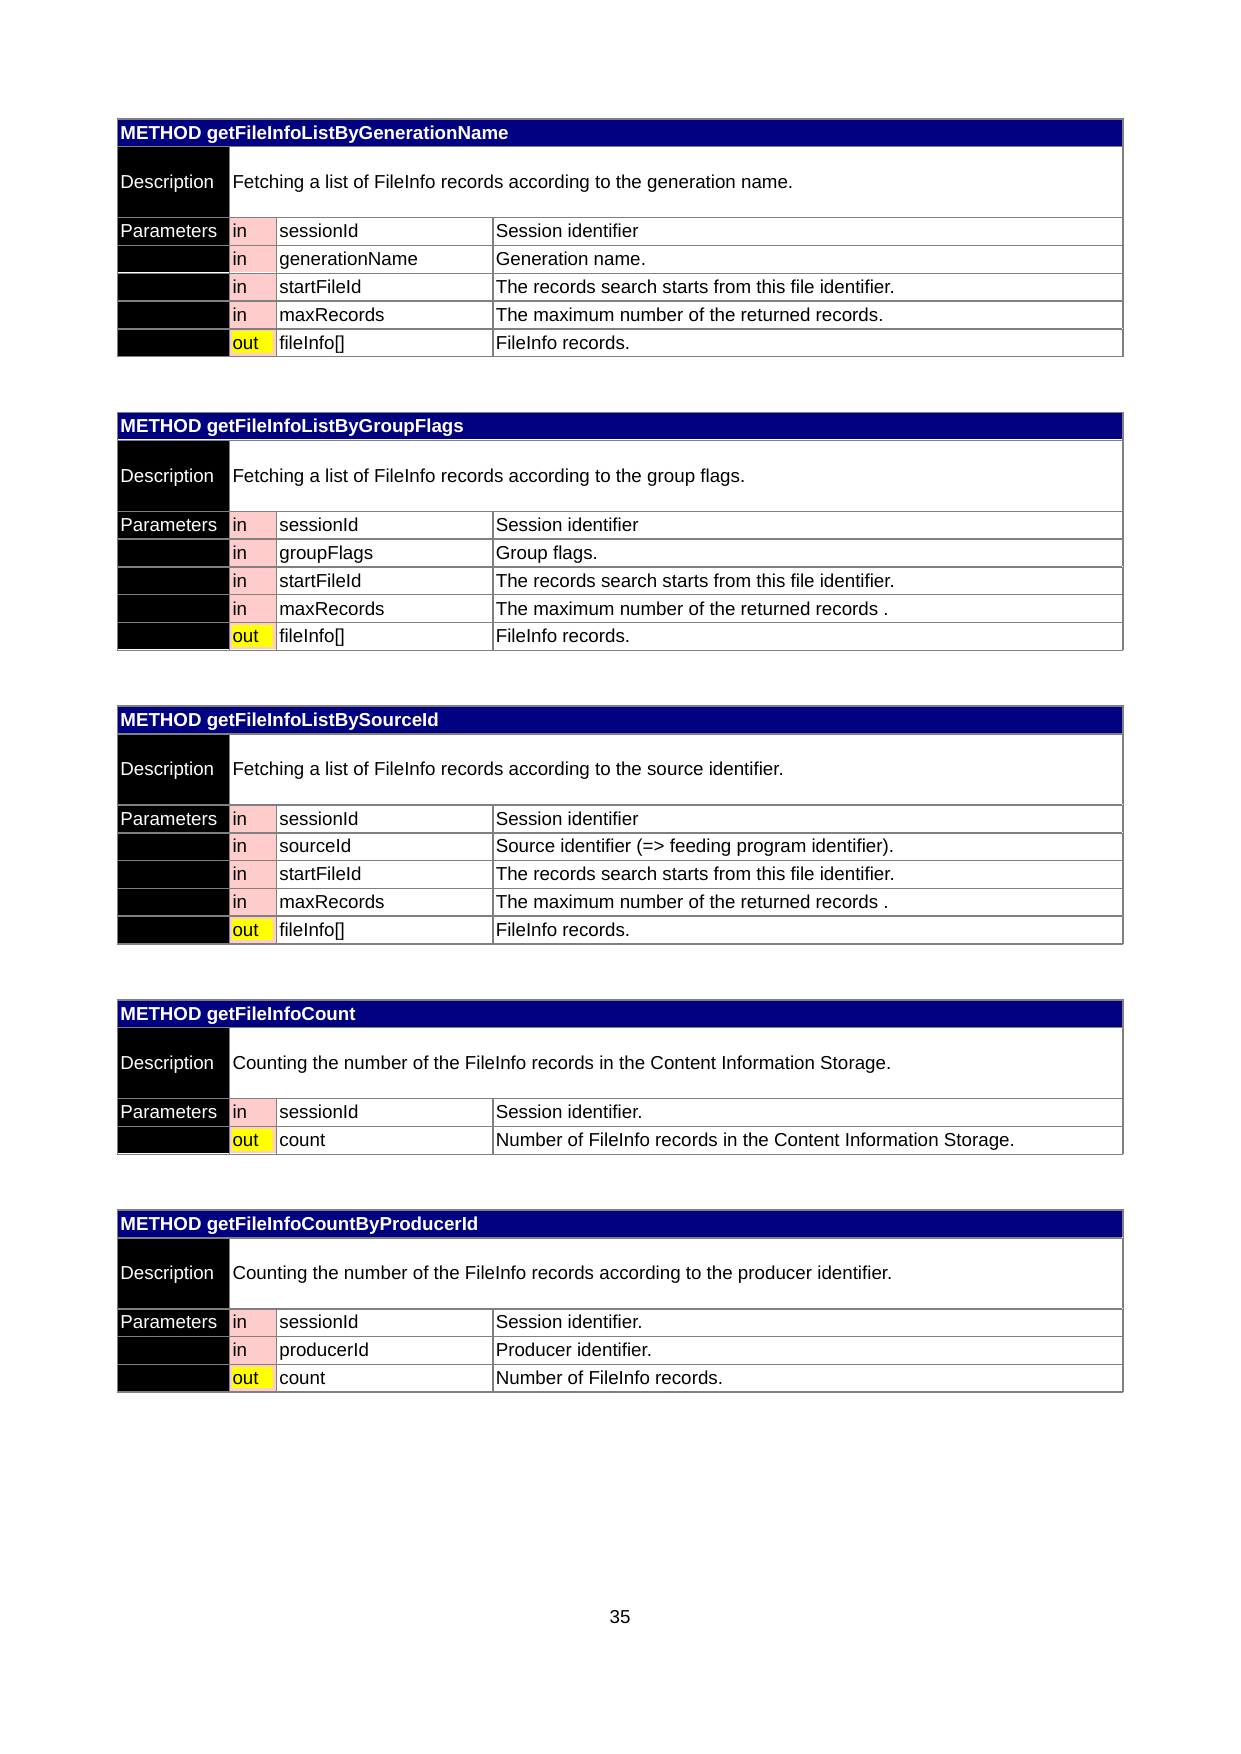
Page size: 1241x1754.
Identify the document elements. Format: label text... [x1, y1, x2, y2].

table_cell Number of FileInfo records in the Content Information Storage. [494, 1127, 1122, 1153]
table_cell [118, 302, 229, 328]
table_cell Description [118, 147, 229, 217]
table_cell [118, 568, 229, 594]
table_cell The records search starts from this file identifier. [494, 568, 1122, 594]
table_cell Fetching a list of FileInfo records according to the group flags. [230, 441, 1122, 511]
table_cell Fetching a list of FileInfo records according to the generation name. [230, 147, 1122, 217]
table_cell sessionId [277, 1310, 492, 1336]
table_cell The maximum number of the returned records. [494, 302, 1122, 328]
table_cell Session identifier [494, 512, 1122, 538]
table_cell startFileId [277, 568, 492, 594]
table_cell in [230, 889, 276, 915]
table_cell Parameters [118, 1099, 229, 1126]
table_cell in [230, 218, 276, 245]
table_cell Parameters [118, 806, 229, 832]
table_cell out [230, 917, 276, 943]
table_cell Parameters [118, 512, 229, 538]
table_cell The records search starts from this file identifier. [494, 274, 1122, 300]
table_cell [118, 595, 229, 622]
table_cell Description [118, 1028, 229, 1098]
table_cell [118, 330, 229, 356]
table_cell count [277, 1127, 492, 1153]
table_cell [118, 274, 229, 300]
table_header METHOD getFileInfoListBySourceId [118, 707, 1122, 733]
table_cell [118, 246, 229, 272]
table_cell out [230, 330, 276, 356]
table_cell [118, 540, 229, 566]
table_cell [118, 1337, 229, 1364]
table_cell in [230, 568, 276, 594]
table_cell Session identifier [494, 806, 1122, 832]
table_header METHOD getFileInfoCount [118, 1001, 1122, 1027]
table_cell The maximum number of the returned records . [494, 889, 1122, 915]
table_cell [118, 861, 229, 888]
table_cell in [230, 1099, 276, 1126]
table_cell maxRecords [277, 889, 492, 915]
table_cell sessionId [277, 1099, 492, 1126]
table_cell Session identifier [494, 218, 1122, 245]
table_cell out [230, 1127, 276, 1153]
table_cell producerId [277, 1337, 492, 1364]
table_cell Description [118, 1239, 229, 1308]
table_cell [118, 834, 229, 860]
table_cell FileInfo records. [494, 917, 1122, 943]
table_cell Source identifier (=> feeding program identifier). [494, 834, 1122, 860]
table_cell The maximum number of the returned records . [494, 595, 1122, 622]
table_cell sourceId [277, 834, 492, 860]
table_cell in [230, 595, 276, 622]
table_header METHOD getFileInfoCountByProducerId [118, 1211, 1122, 1237]
table_cell groupFlags [277, 540, 492, 566]
table_cell in [230, 806, 276, 832]
table_cell sessionId [277, 512, 492, 538]
table_cell Session identifier. [494, 1099, 1122, 1126]
table_cell startFileId [277, 274, 492, 300]
table_cell The records search starts from this file identifier. [494, 861, 1122, 888]
table_cell FileInfo records. [494, 330, 1122, 356]
table_cell in [230, 1337, 276, 1364]
table_cell [118, 889, 229, 915]
table_cell Number of FileInfo records. [494, 1365, 1122, 1391]
table_cell count [277, 1365, 492, 1391]
table_cell Generation name. [494, 246, 1122, 272]
table_cell Session identifier. [494, 1310, 1122, 1336]
table_cell Group flags. [494, 540, 1122, 566]
table_header METHOD getFileInfoListByGroupFlags [118, 413, 1122, 439]
table_cell [118, 1365, 229, 1391]
table_cell fileInfo[] [277, 330, 492, 356]
table_cell in [230, 512, 276, 538]
table_cell Description [118, 441, 229, 511]
table_cell Counting the number of the FileInfo records in the Content Information Storage. [230, 1028, 1122, 1098]
table_cell in [230, 274, 276, 300]
table_cell maxRecords [277, 595, 492, 622]
table_cell Parameters [118, 1310, 229, 1336]
table_cell in [230, 1310, 276, 1336]
table_cell FileInfo records. [494, 623, 1122, 649]
table_cell fileInfo[] [277, 623, 492, 649]
table_cell in [230, 246, 276, 272]
table_cell Fetching a list of FileInfo records according to the source identifier. [230, 735, 1122, 804]
table_cell Parameters [118, 218, 229, 245]
table_cell in [230, 861, 276, 888]
table_cell Description [118, 735, 229, 804]
table_cell [118, 1127, 229, 1153]
table_cell maxRecords [277, 302, 492, 328]
table_cell Producer identifier. [494, 1337, 1122, 1364]
table_cell in [230, 302, 276, 328]
table_cell startFileId [277, 861, 492, 888]
table_header METHOD getFileInfoListByGenerationName [118, 120, 1122, 146]
table_cell out [230, 1365, 276, 1391]
table_cell [118, 623, 229, 649]
table_cell sessionId [277, 218, 492, 245]
table_cell [118, 917, 229, 943]
table_cell sessionId [277, 806, 492, 832]
table_cell Counting the number of the FileInfo records according to the producer identifier. [230, 1239, 1122, 1308]
table_cell out [230, 623, 276, 649]
table_cell in [230, 540, 276, 566]
table_cell fileInfo[] [277, 917, 492, 943]
table_cell generationName [277, 246, 492, 272]
table_cell in [230, 834, 276, 860]
